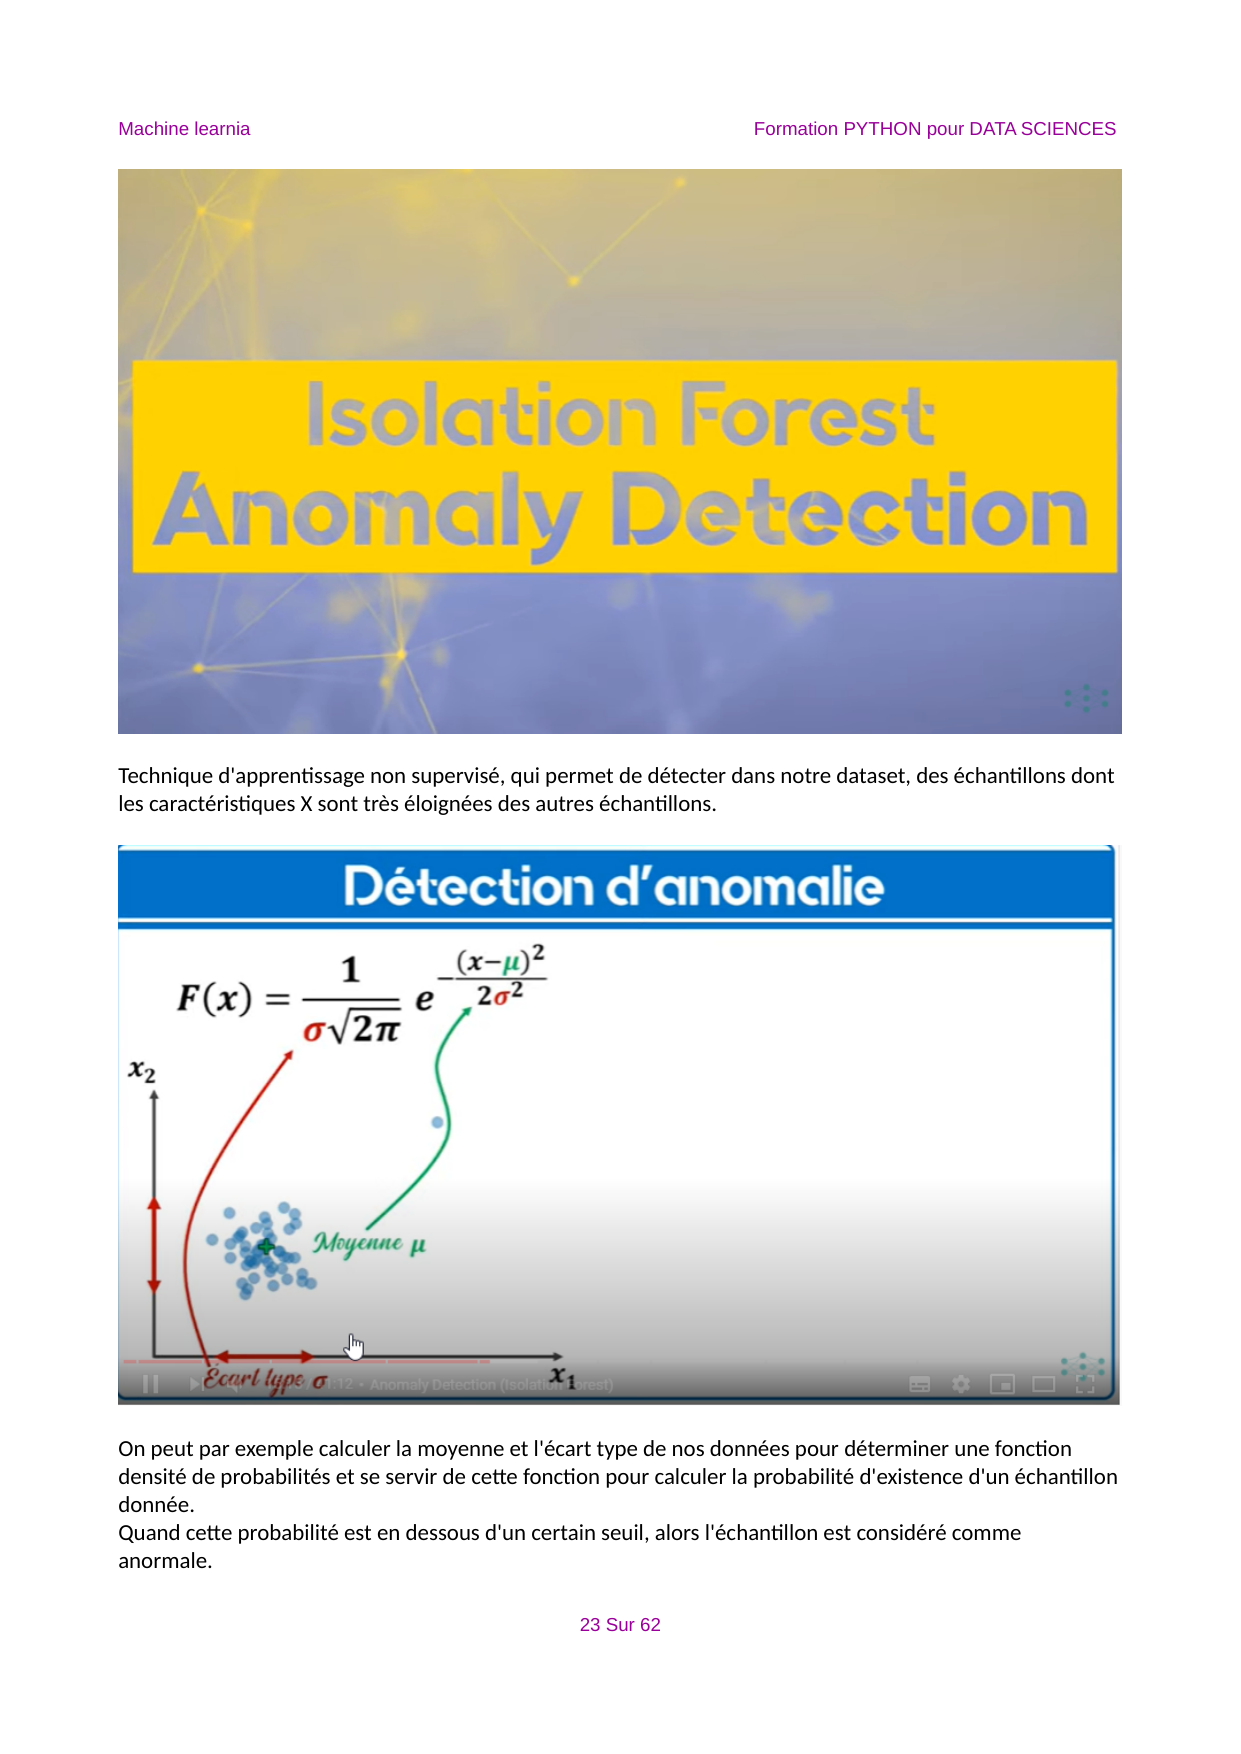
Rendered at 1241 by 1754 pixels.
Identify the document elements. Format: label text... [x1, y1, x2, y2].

picture [118, 169, 1122, 734]
text Technique d'apprentissage non supervisé, qui permet de détecter dans notre dataset, des échantillons dont les caractéristiques X sont très éloignées des autres échantillons. [118, 761, 1122, 817]
text Quand cette probabilité est en dessous d'un certain seuil, alors l'échantillon est considéré comme anormale. [118, 1518, 1122, 1574]
picture [118, 845, 1122, 1406]
text On peut par exemple calculer la moyenne et l'écart type de nos données pour déterminer une fonction densité de probabilités et se servir de cette fonction pour calculer la probabilité d'existence d'un échantillon donnée. [118, 1434, 1122, 1518]
